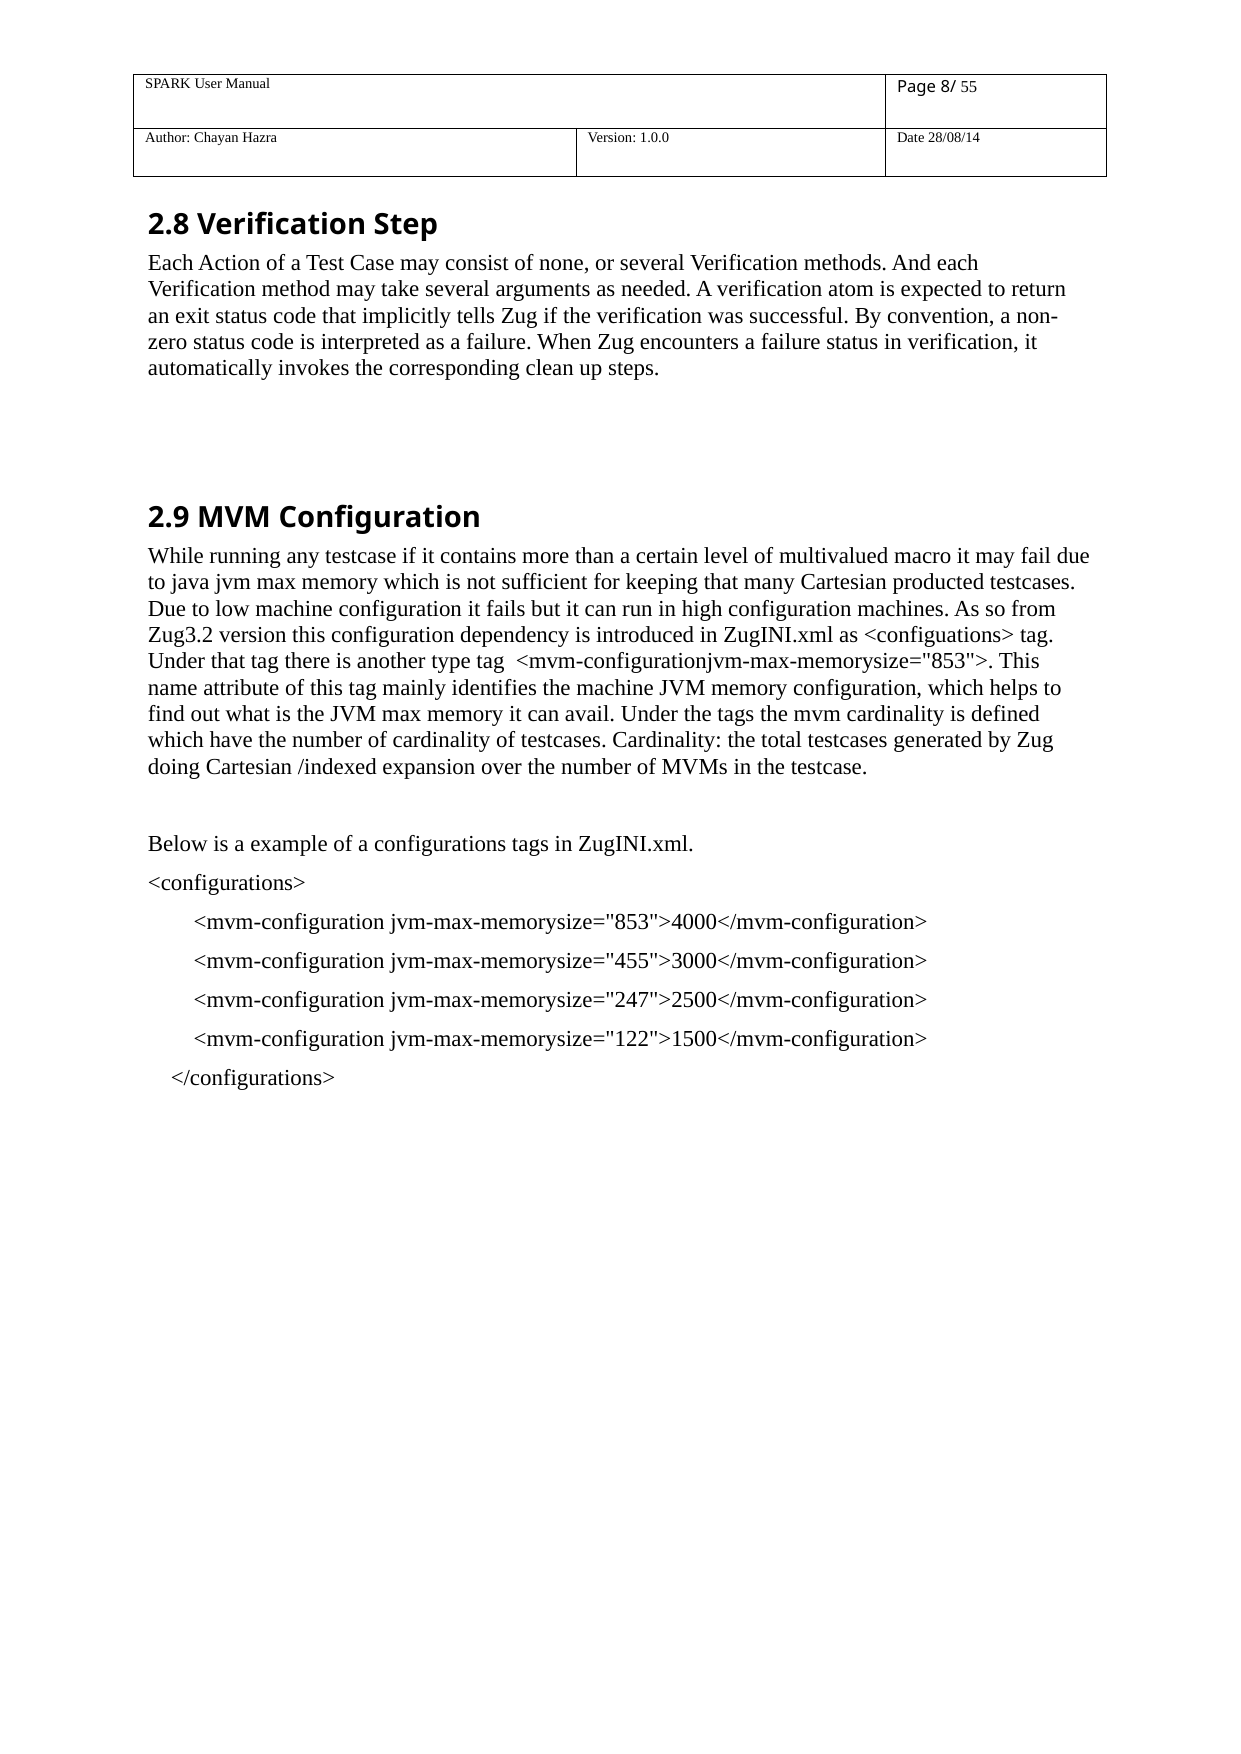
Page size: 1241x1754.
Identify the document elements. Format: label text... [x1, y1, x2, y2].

text <mvm-configuration jvm-max-memorysize="247">2500</mvm-configuration> [148, 986, 1092, 1012]
text <mvm-configuration jvm-max-memorysize="122">1500</mvm-configuration> [148, 1025, 1092, 1051]
subtitle 2.8 Verification Step [148, 203, 1092, 243]
text Below is a example of a configurations tags in ZugINI.xml. [148, 831, 1092, 857]
subtitle 2.9 MVM Configuration [148, 496, 1092, 536]
text Each Action of a Test Case may consist of none, or several Verification methods. And each Verification method may take several arguments as needed. A verification atom is expected to return an exit status code that implicitly tells Zug if the verification was successful. By convention, a non-zero status code is interpreted as a failure. When Zug encounters a failure status in verification, it automatically invokes the corresponding clean up steps. [148, 249, 1092, 381]
text <mvm-configuration jvm-max-memorysize="455">3000</mvm-configuration> [148, 947, 1092, 973]
text <configurations> [148, 869, 1092, 896]
text While running any testcase if it contains more than a certain level of multivalued macro it may fail due to java jvm max memory which is not sufficient for keeping that many Cartesian producted testcases. Due to low machine configuration it fails but it can run in high configuration machines. As so from Zug3.2 version this configuration dependency is introduced in ZugINI.xml as <configuations> tag. Under that tag there is another type tag <mvm-configurationjvm-max-memorysize="853">. This name attribute of this tag mainly identifies the machine JVM memory configuration, which helps to find out what is the JVM max memory it can avail. Under the tags the mvm cardinality is defined which have the number of cardinality of testcases. Cardinality: the total testcases generated by Zug doing Cartesian /indexed expansion over the number of MVMs in the testcase. [148, 542, 1092, 779]
text <mvm-configuration jvm-max-memorysize="853">4000</mvm-configuration> [148, 908, 1092, 934]
text </configurations> [148, 1064, 1092, 1090]
